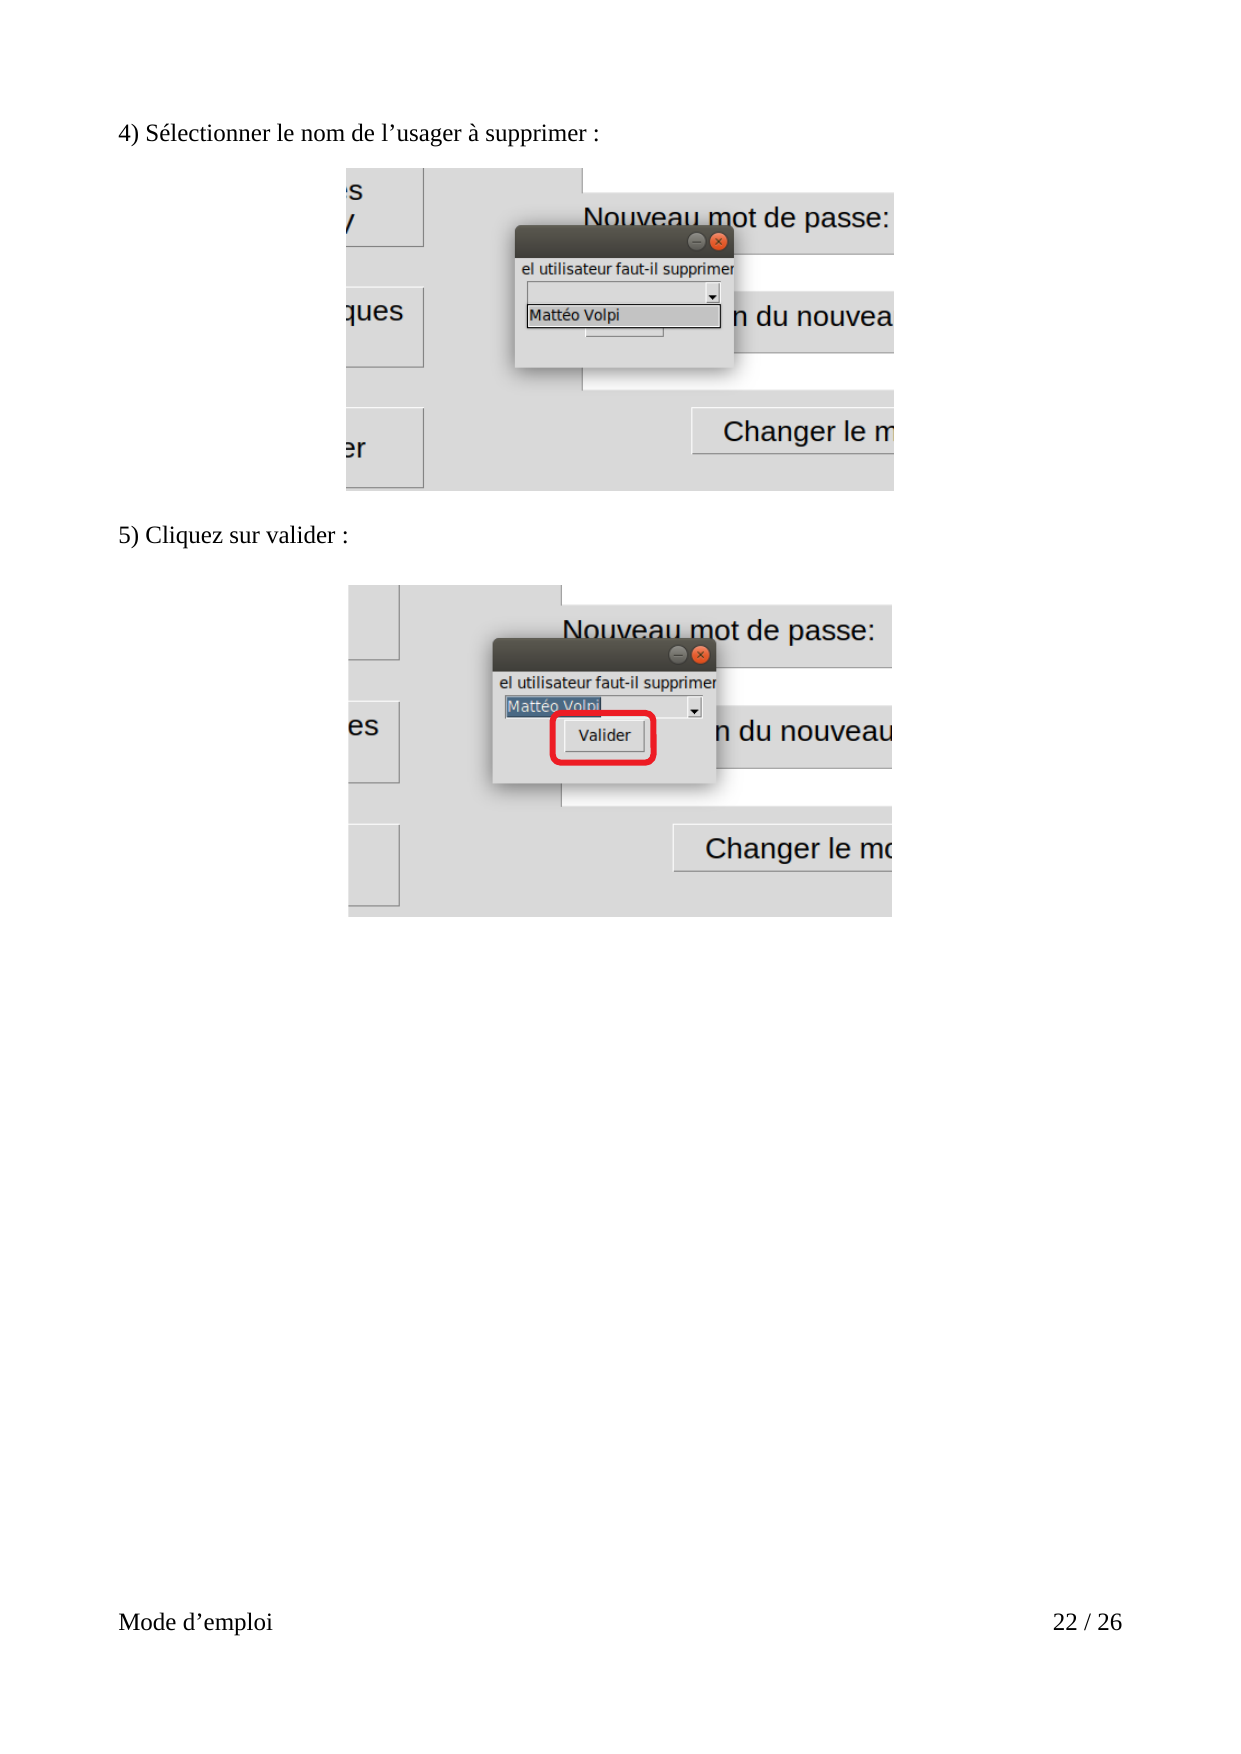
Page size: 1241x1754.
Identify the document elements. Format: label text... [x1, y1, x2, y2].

text 4) Sélectionner le nom de l’usager à supprimer : [118, 118, 1122, 147]
picture [477, 585, 780, 917]
picture [463, 168, 773, 491]
text 5) Cliquez sur valider : [118, 521, 1122, 549]
